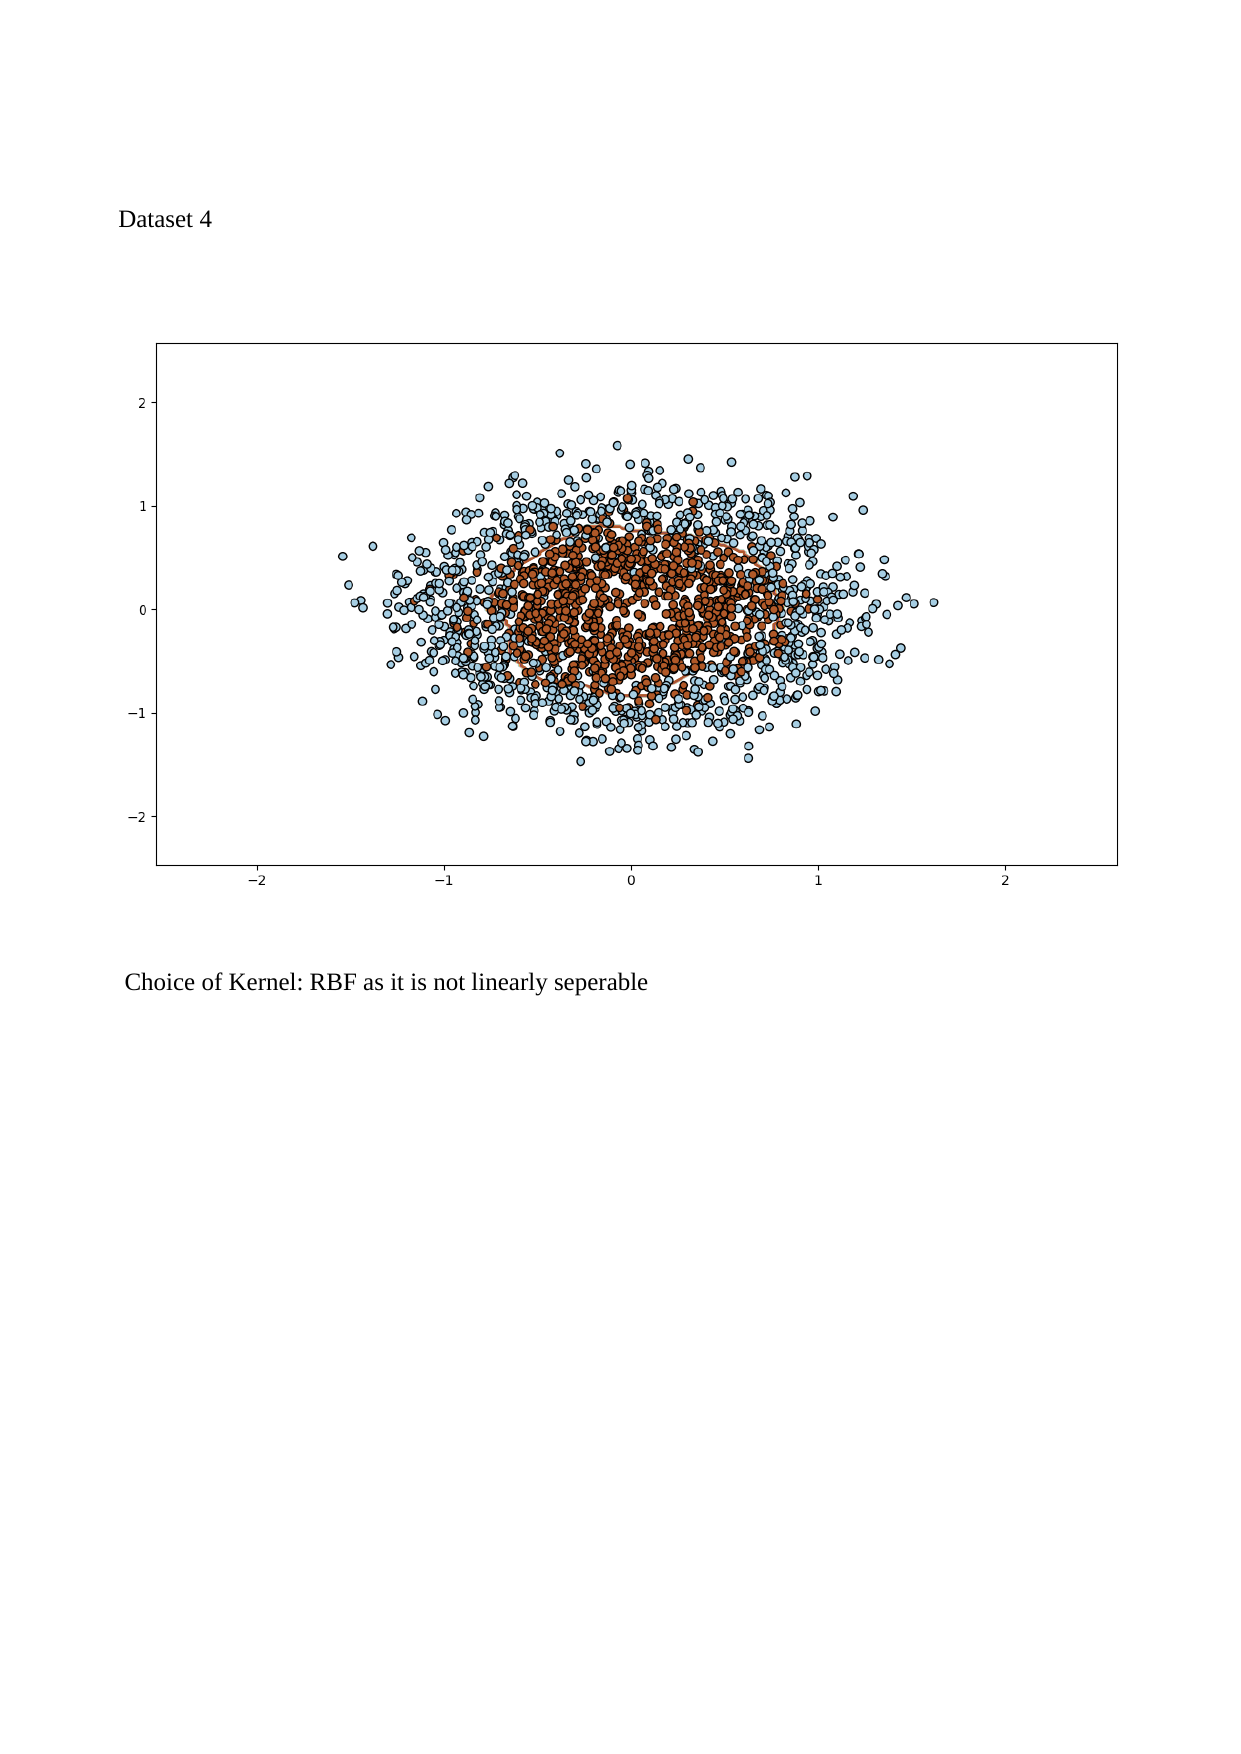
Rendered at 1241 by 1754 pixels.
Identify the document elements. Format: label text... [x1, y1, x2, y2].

picture [0, 261, 1241, 939]
text Dataset 4 [118, 204, 1122, 233]
text Choice of Kernel: RBF as it is not linearly seperable [118, 967, 1122, 996]
